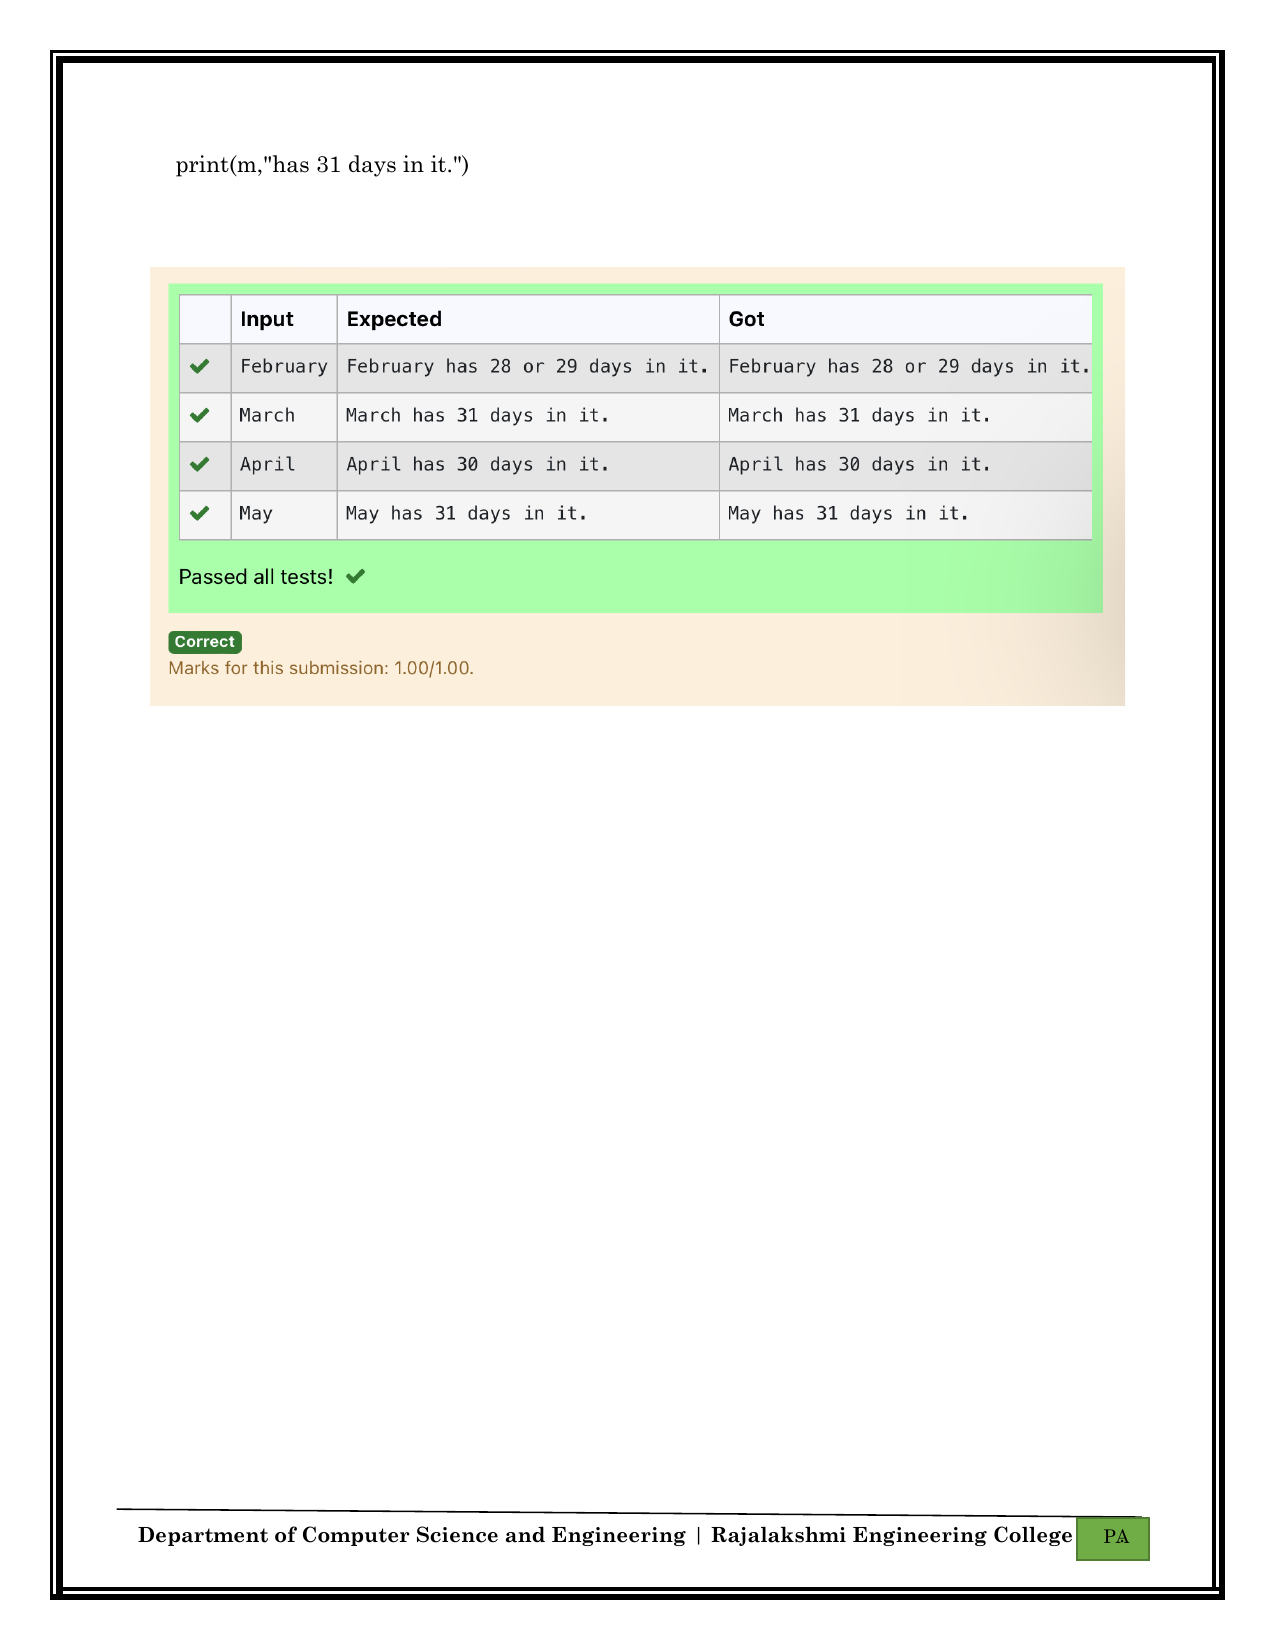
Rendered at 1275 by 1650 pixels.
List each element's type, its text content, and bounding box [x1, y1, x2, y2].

text print(m,"has 31 days in it.") [150, 150, 1125, 178]
picture [150, 263, 1125, 706]
